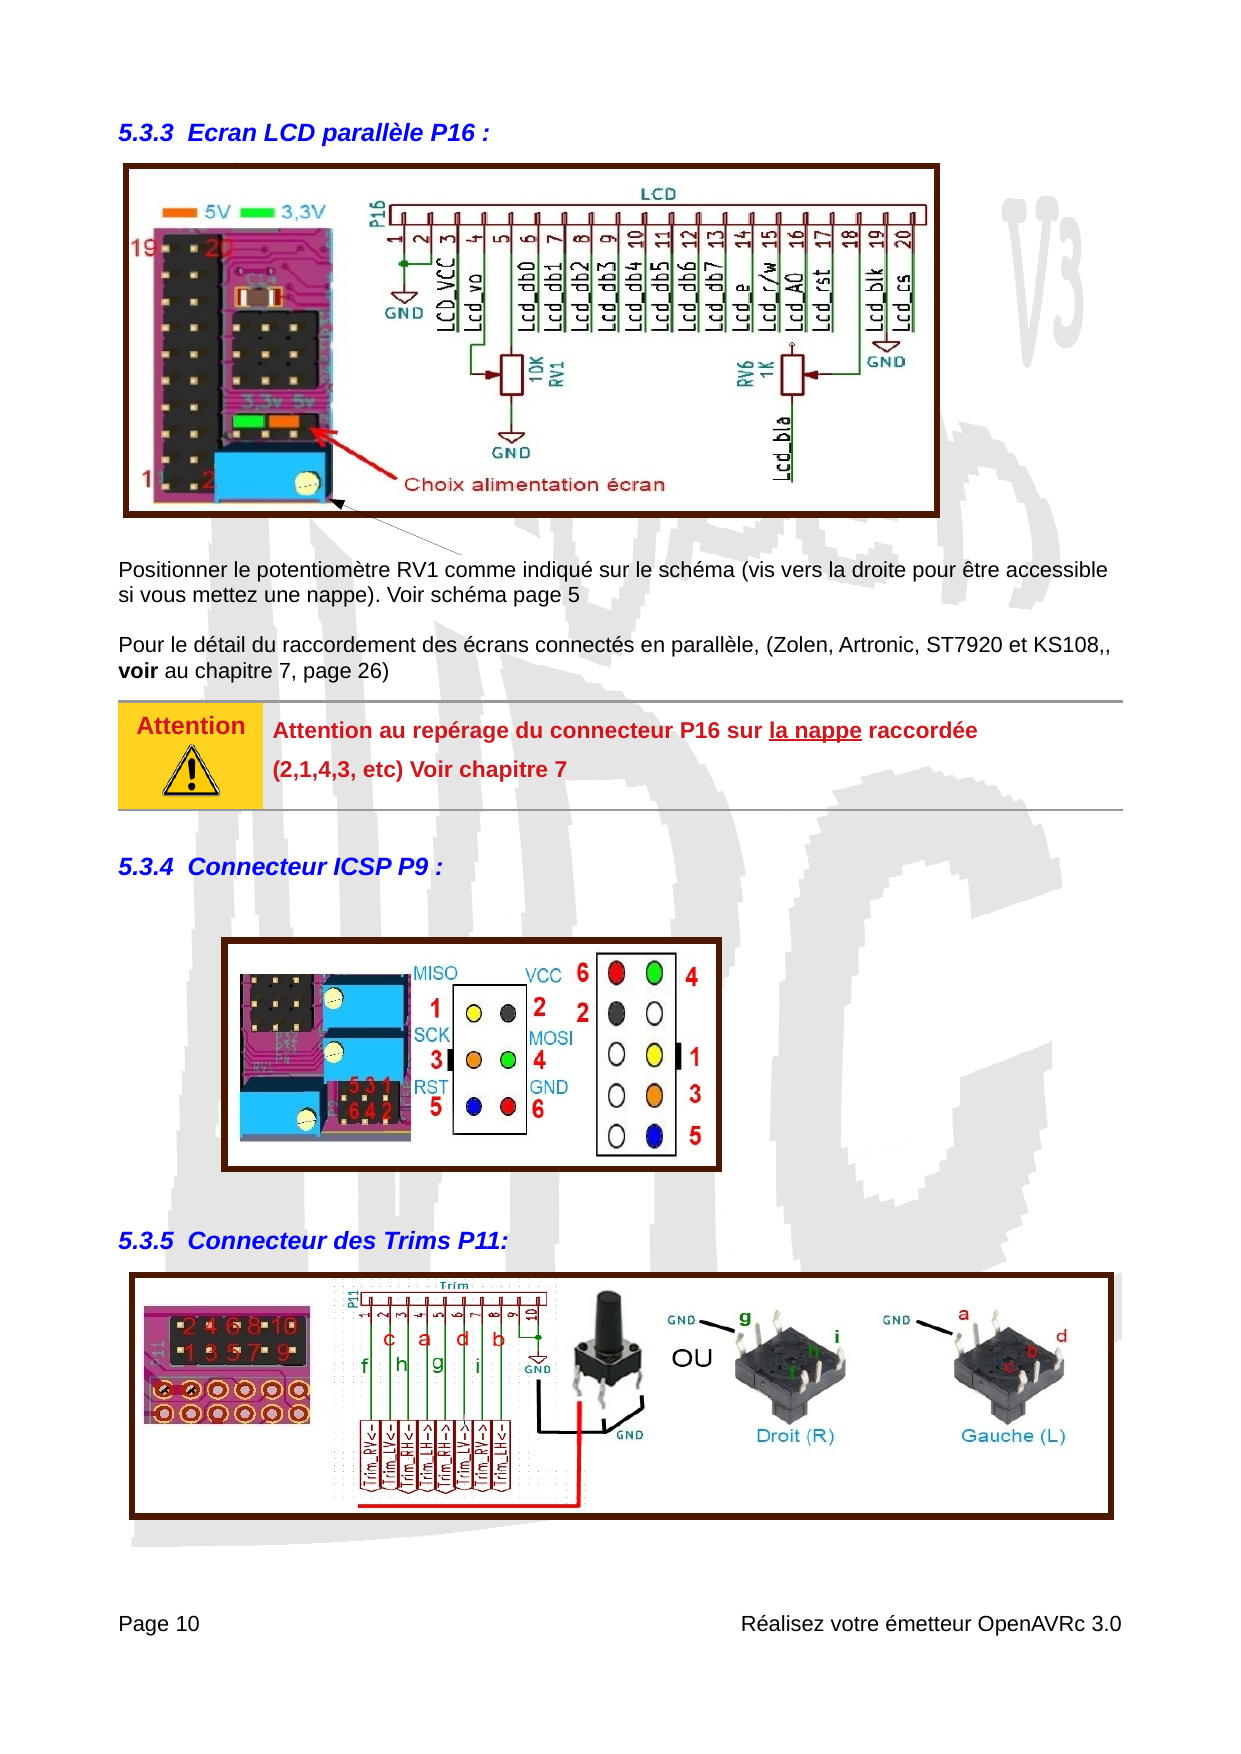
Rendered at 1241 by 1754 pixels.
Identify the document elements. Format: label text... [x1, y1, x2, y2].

picture [228, 944, 716, 1166]
subtitle 5.3.4 Connecteur ICSP P9 : [118, 851, 1122, 880]
table_header Attention [118, 703, 263, 809]
picture [129, 169, 934, 511]
picture [135, 1278, 1108, 1513]
text Positionner le potentiomètre RV1 comme indiqué sur le schéma (vis vers la droite pour être accessible si vous mettez une nappe). Voir schéma page 5 [118, 557, 1122, 607]
subtitle 5.3.5 Connecteur des Trims P11: [118, 1226, 1122, 1254]
picture [158, 740, 224, 800]
text Pour le détail du raccordement des écrans connectés en parallèle, (Zolen, Artronic, ST7920 et KS108,, voir au chapitre 7, page 26) [118, 632, 1122, 683]
subtitle 5.3.3 Ecran LCD parallèle P16 : [118, 118, 1122, 147]
table_header Attention au repérage du connecteur P16 sur la nappe raccordée (2,1,4,3, etc) Voir chapitre 7 [264, 703, 1122, 809]
